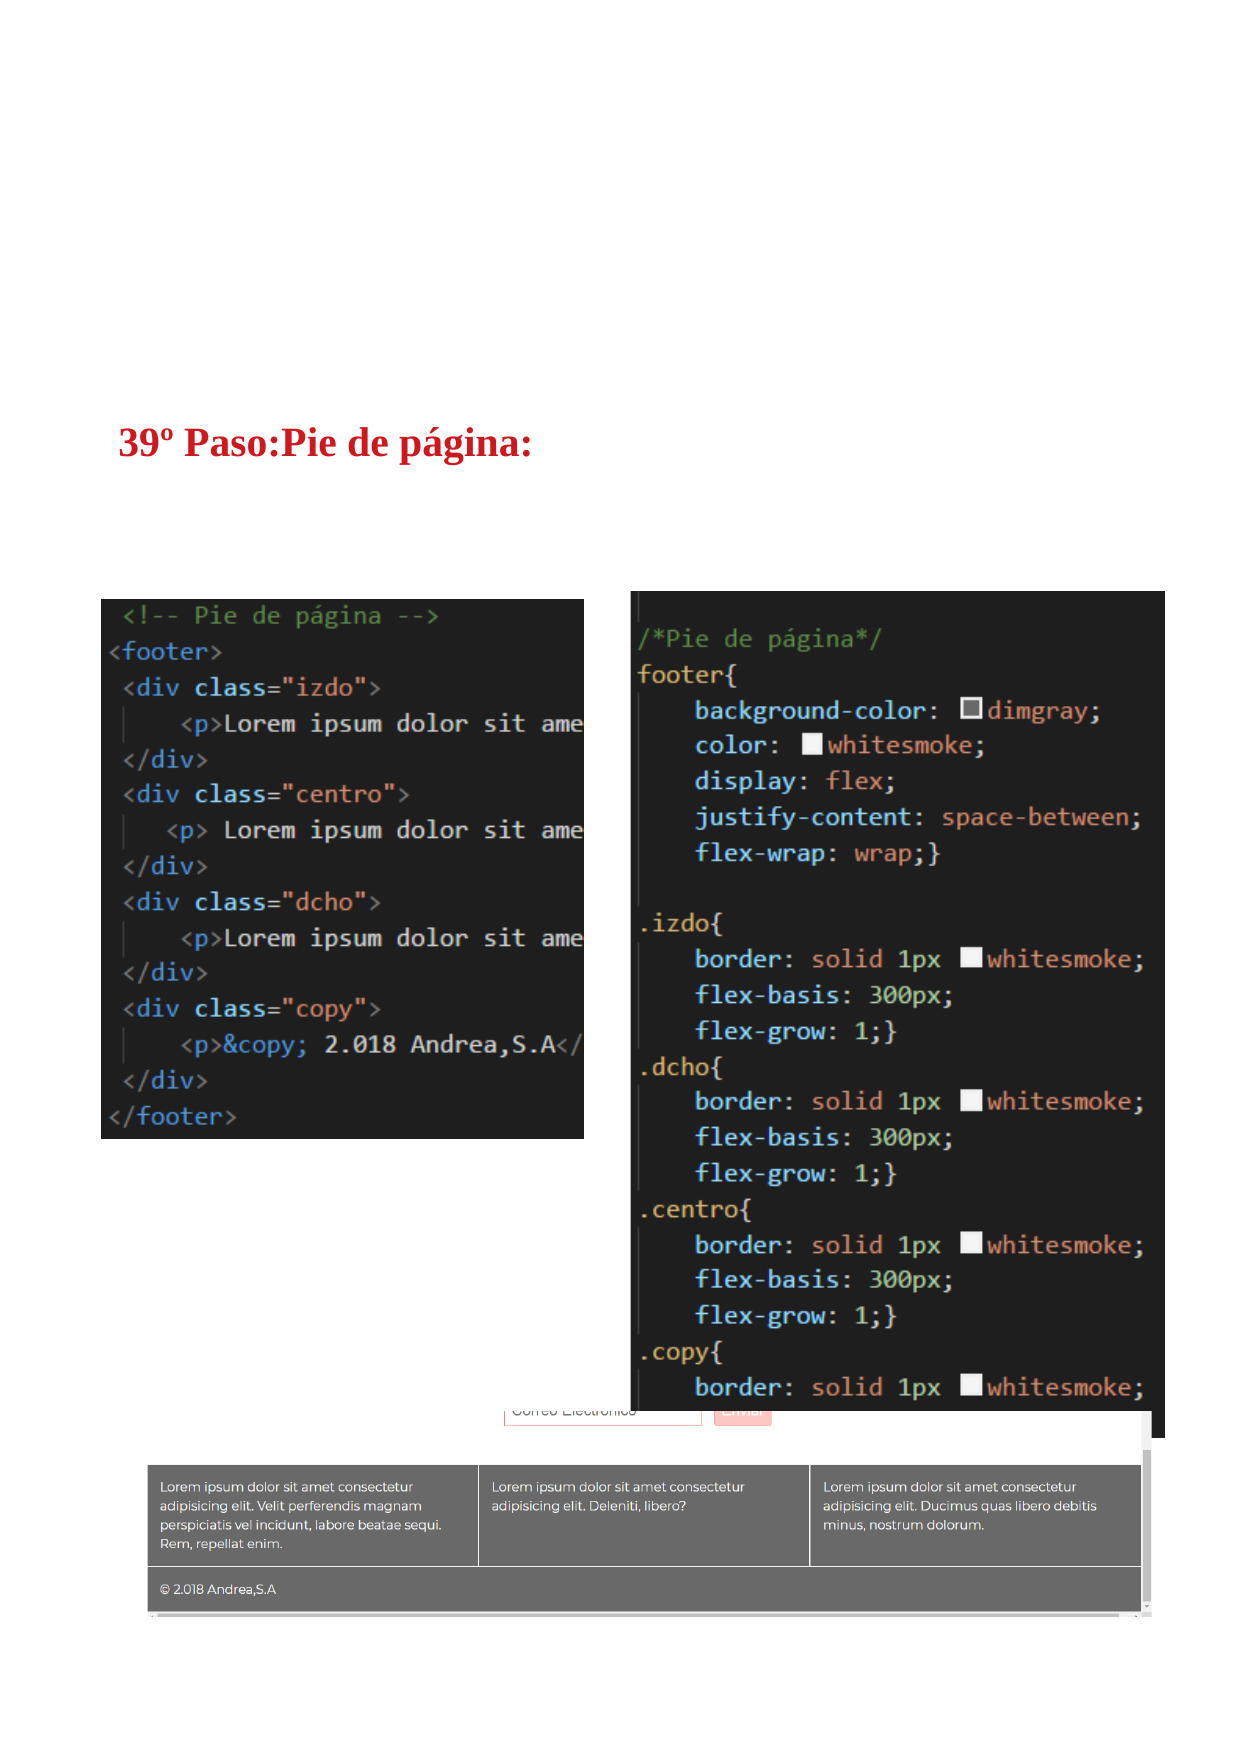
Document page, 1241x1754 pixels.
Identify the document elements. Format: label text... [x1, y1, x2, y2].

text 39º Paso:Pie de página: [118, 418, 1122, 466]
picture [101, 599, 584, 1139]
picture [147, 591, 1165, 1617]
